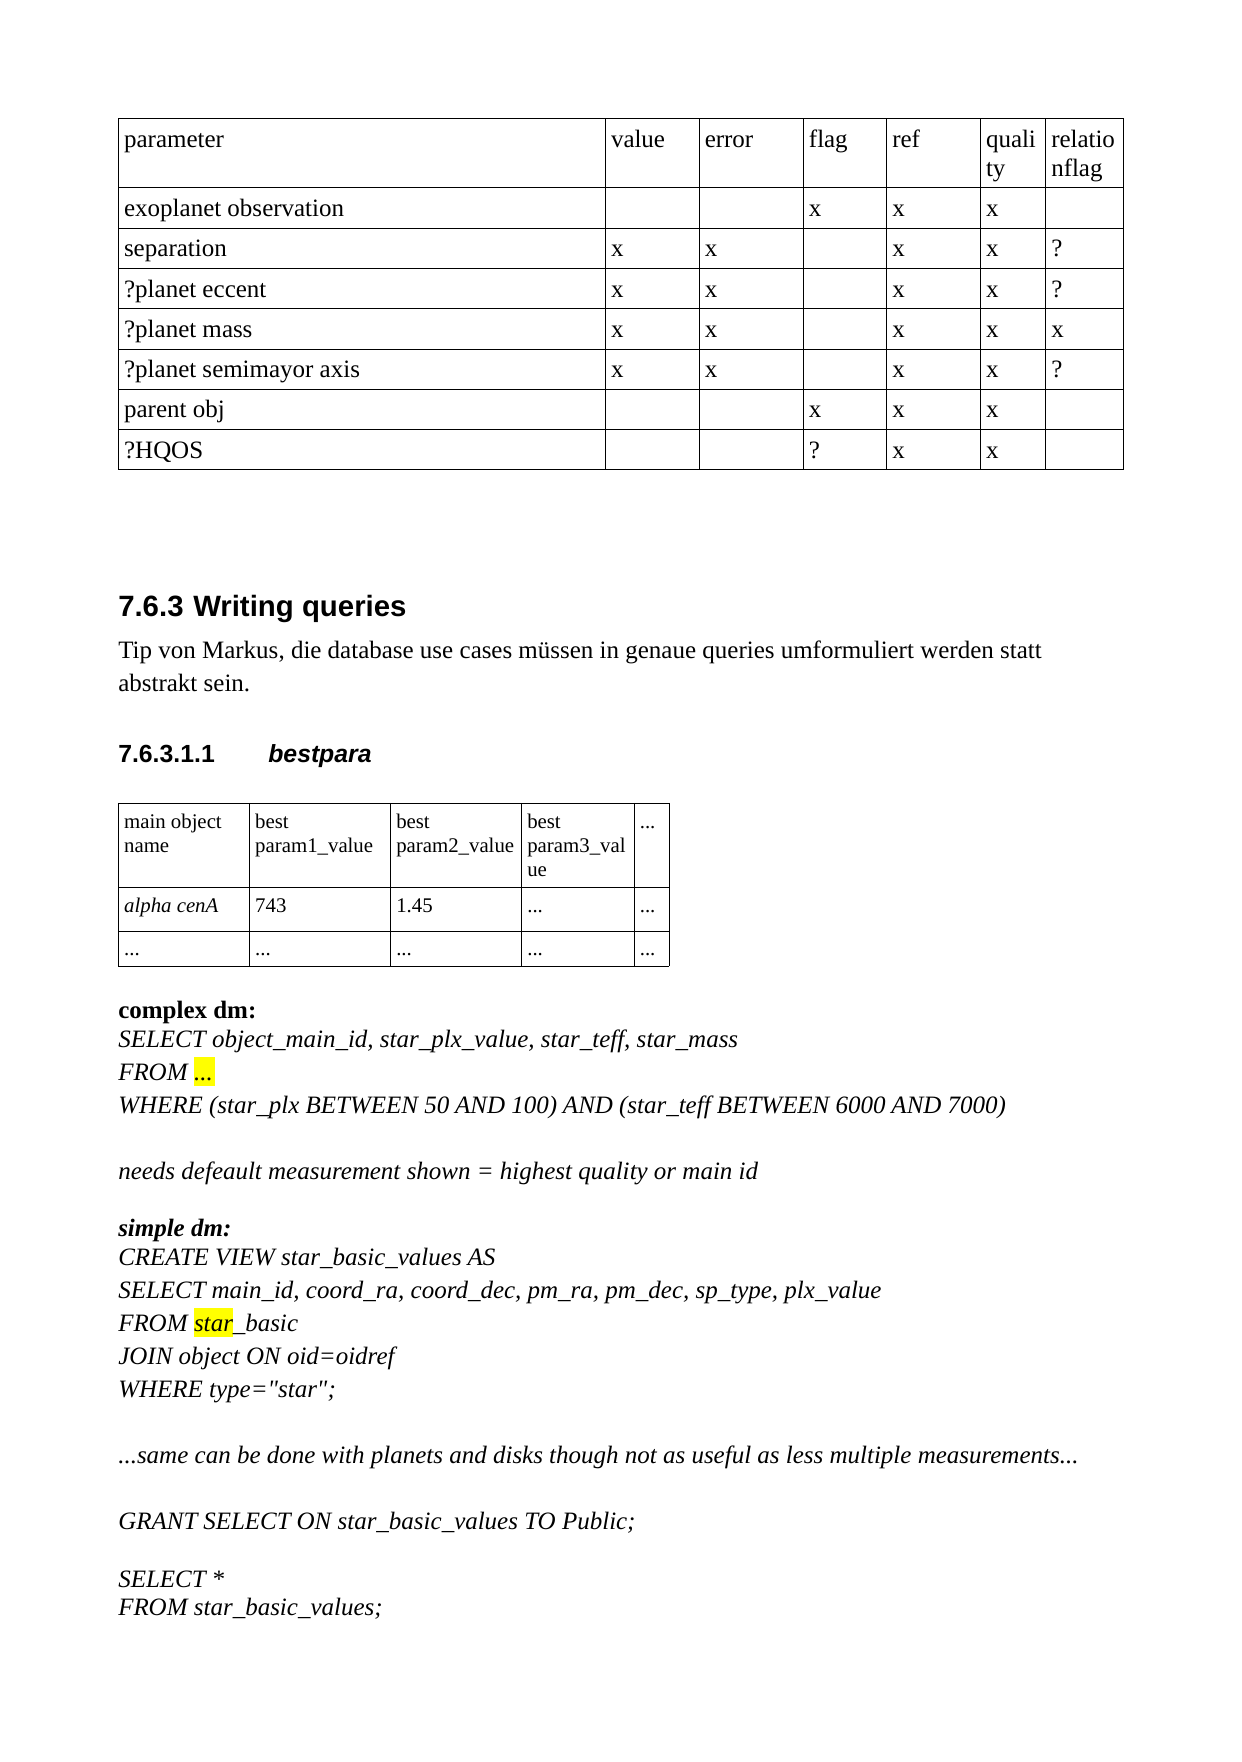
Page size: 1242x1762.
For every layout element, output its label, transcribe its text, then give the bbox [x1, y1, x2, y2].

table_cell [606, 188, 699, 227]
table_cell [606, 430, 699, 469]
table_cell [606, 390, 699, 429]
table_cell x [887, 309, 980, 348]
table_cell x [700, 269, 803, 308]
table_cell [1046, 390, 1123, 429]
text CREATE VIEW star_basic_values AS [118, 1242, 1124, 1271]
table_cell alpha cenA [119, 888, 249, 931]
table_cell [804, 350, 886, 389]
table_cell x [887, 350, 980, 389]
table_cell [804, 309, 886, 348]
table_cell ? [1046, 229, 1123, 268]
table_cell ? [1046, 269, 1123, 308]
text complex dm: [118, 995, 1124, 1024]
text Tip von Markus, die database use cases müssen in genaue queries umformuliert werden statt abstrakt sein. [118, 635, 1124, 697]
text GRANT SELECT ON star_basic_values TO Public; [118, 1506, 1124, 1535]
table_header best param2_value [391, 804, 521, 887]
text ...same can be done with planets and disks though not as useful as less multiple measurements... [118, 1440, 1124, 1469]
table_cell ... [635, 932, 669, 966]
text needs defeault measurement shown = highest quality or main id [118, 1156, 1124, 1184]
table_cell x [887, 390, 980, 429]
text WHERE type="star"; [118, 1374, 1124, 1403]
text SELECT main_id, coord_ra, coord_dec, pm_ra, pm_dec, sp_type, plx_value [118, 1275, 1124, 1304]
table_cell x [981, 309, 1045, 348]
table_cell ?HQOS [119, 430, 605, 469]
table_cell x [804, 390, 886, 429]
table_header main object name [119, 804, 249, 887]
table_cell x [1046, 309, 1123, 348]
table_cell ... [250, 932, 390, 966]
table_cell exoplanet observation [119, 188, 605, 227]
table_cell [1046, 188, 1123, 227]
table_cell x [887, 188, 980, 227]
table_cell x [981, 269, 1045, 308]
text simple dm: [118, 1213, 1124, 1242]
table_cell [700, 430, 803, 469]
subtitle bestpara [118, 739, 1124, 768]
table_header quality [981, 119, 1045, 187]
table_cell x [700, 229, 803, 268]
table_cell ... [522, 888, 634, 931]
table_cell ... [522, 932, 634, 966]
table_cell parent obj [119, 390, 605, 429]
table_cell ?planet eccent [119, 269, 605, 308]
text FROM star_basic [118, 1308, 1124, 1337]
table_header relationflag [1046, 119, 1123, 187]
table_header ... [635, 804, 669, 887]
table_cell x [981, 430, 1045, 469]
table_cell ... [391, 932, 521, 966]
table_header value [606, 119, 699, 187]
table_cell x [887, 430, 980, 469]
table_cell x [700, 309, 803, 348]
table_cell 743 [250, 888, 390, 931]
table_cell [700, 390, 803, 429]
table_cell 1.45 [391, 888, 521, 931]
table_cell x [804, 188, 886, 227]
table_header parameter [119, 119, 605, 187]
table_header best param1_value [250, 804, 390, 887]
table_cell x [606, 350, 699, 389]
table_cell [804, 229, 886, 268]
table_cell x [887, 269, 980, 308]
table_cell separation [119, 229, 605, 268]
table_header flag [804, 119, 886, 187]
table_cell x [981, 229, 1045, 268]
table_cell ... [635, 888, 669, 931]
table_cell x [606, 229, 699, 268]
table_cell x [981, 188, 1045, 227]
table_cell [804, 269, 886, 308]
table_cell ?planet semimayor axis [119, 350, 605, 389]
table_header best param3_value [522, 804, 634, 887]
table_cell ?planet mass [119, 309, 605, 348]
table_cell x [700, 350, 803, 389]
table_cell x [606, 269, 699, 308]
table_cell ? [804, 430, 886, 469]
text JOIN object ON oid=oidref [118, 1341, 1124, 1370]
table_cell [700, 188, 803, 227]
subtitle Writing queries [118, 589, 1124, 623]
table_header ref [887, 119, 980, 187]
text FROM star_basic_values; [118, 1592, 1124, 1621]
table_cell ? [1046, 350, 1123, 389]
table_cell x [981, 390, 1045, 429]
table_header error [700, 119, 803, 187]
table_cell [1046, 430, 1123, 469]
table_cell x [606, 309, 699, 348]
text SELECT object_main_id, star_plx_value, star_teff, star_mass [118, 1024, 1124, 1052]
text FROM ... [118, 1057, 1124, 1086]
text SELECT * [118, 1564, 1124, 1592]
table_cell x [887, 229, 980, 268]
text WHERE (star_plx BETWEEN 50 AND 100) AND (star_teff BETWEEN 6000 AND 7000) [118, 1090, 1124, 1118]
table_cell ... [119, 932, 249, 966]
table_cell x [981, 350, 1045, 389]
